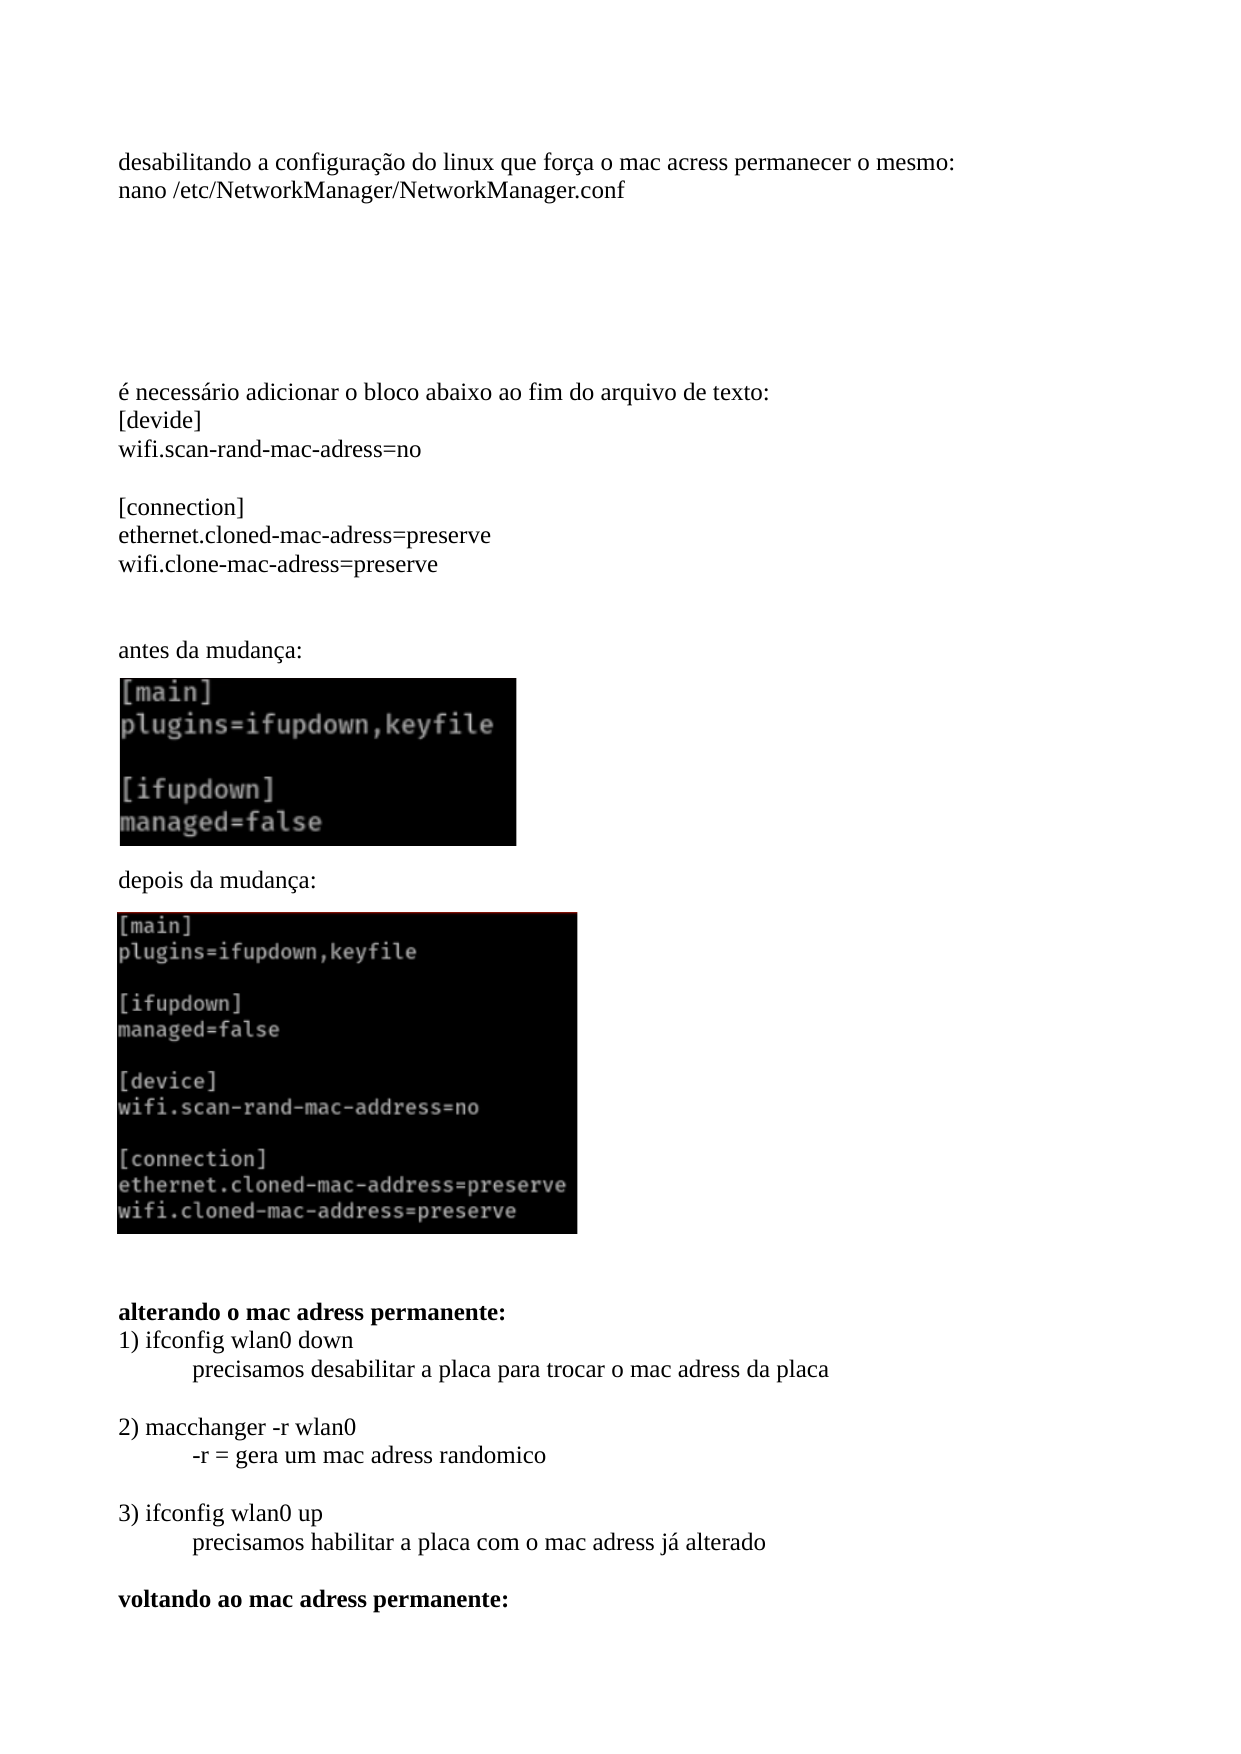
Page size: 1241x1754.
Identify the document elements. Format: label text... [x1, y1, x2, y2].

text precisamos desabilitar a placa para trocar o mac adress da placa [118, 1354, 1122, 1383]
text wifi.clone-mac-adress=preserve [118, 549, 1122, 578]
text depois da mudança: [118, 866, 1122, 894]
text [devide] [118, 406, 1122, 434]
picture [119, 678, 517, 846]
text -r = gera um mac adress randomico [118, 1441, 1122, 1469]
text 3) ifconfig wlan0 up [118, 1498, 1122, 1527]
text alterando o mac adress permanente: [118, 1297, 1122, 1326]
text [connection] [118, 492, 1122, 521]
text antes da mudança: [118, 636, 1122, 664]
picture [117, 912, 578, 1234]
text é necessário adicionar o bloco abaixo ao fim do arquivo de texto: [118, 377, 1122, 406]
text nano /etc/NetworkManager/NetworkManager.conf [118, 176, 1122, 204]
text 1) ifconfig wlan0 down [118, 1326, 1122, 1354]
text wifi.scan-rand-mac-adress=no [118, 434, 1122, 463]
text precisamos habilitar a placa com o mac adress já alterado [118, 1527, 1122, 1556]
text ethernet.cloned-mac-adress=preserve [118, 521, 1122, 549]
text 2) macchanger -r wlan0 [118, 1412, 1122, 1441]
text desabilitando a configuração do linux que força o mac acress permanecer o mesmo: [118, 147, 1122, 176]
text voltando ao mac adress permanente: [118, 1584, 1122, 1613]
